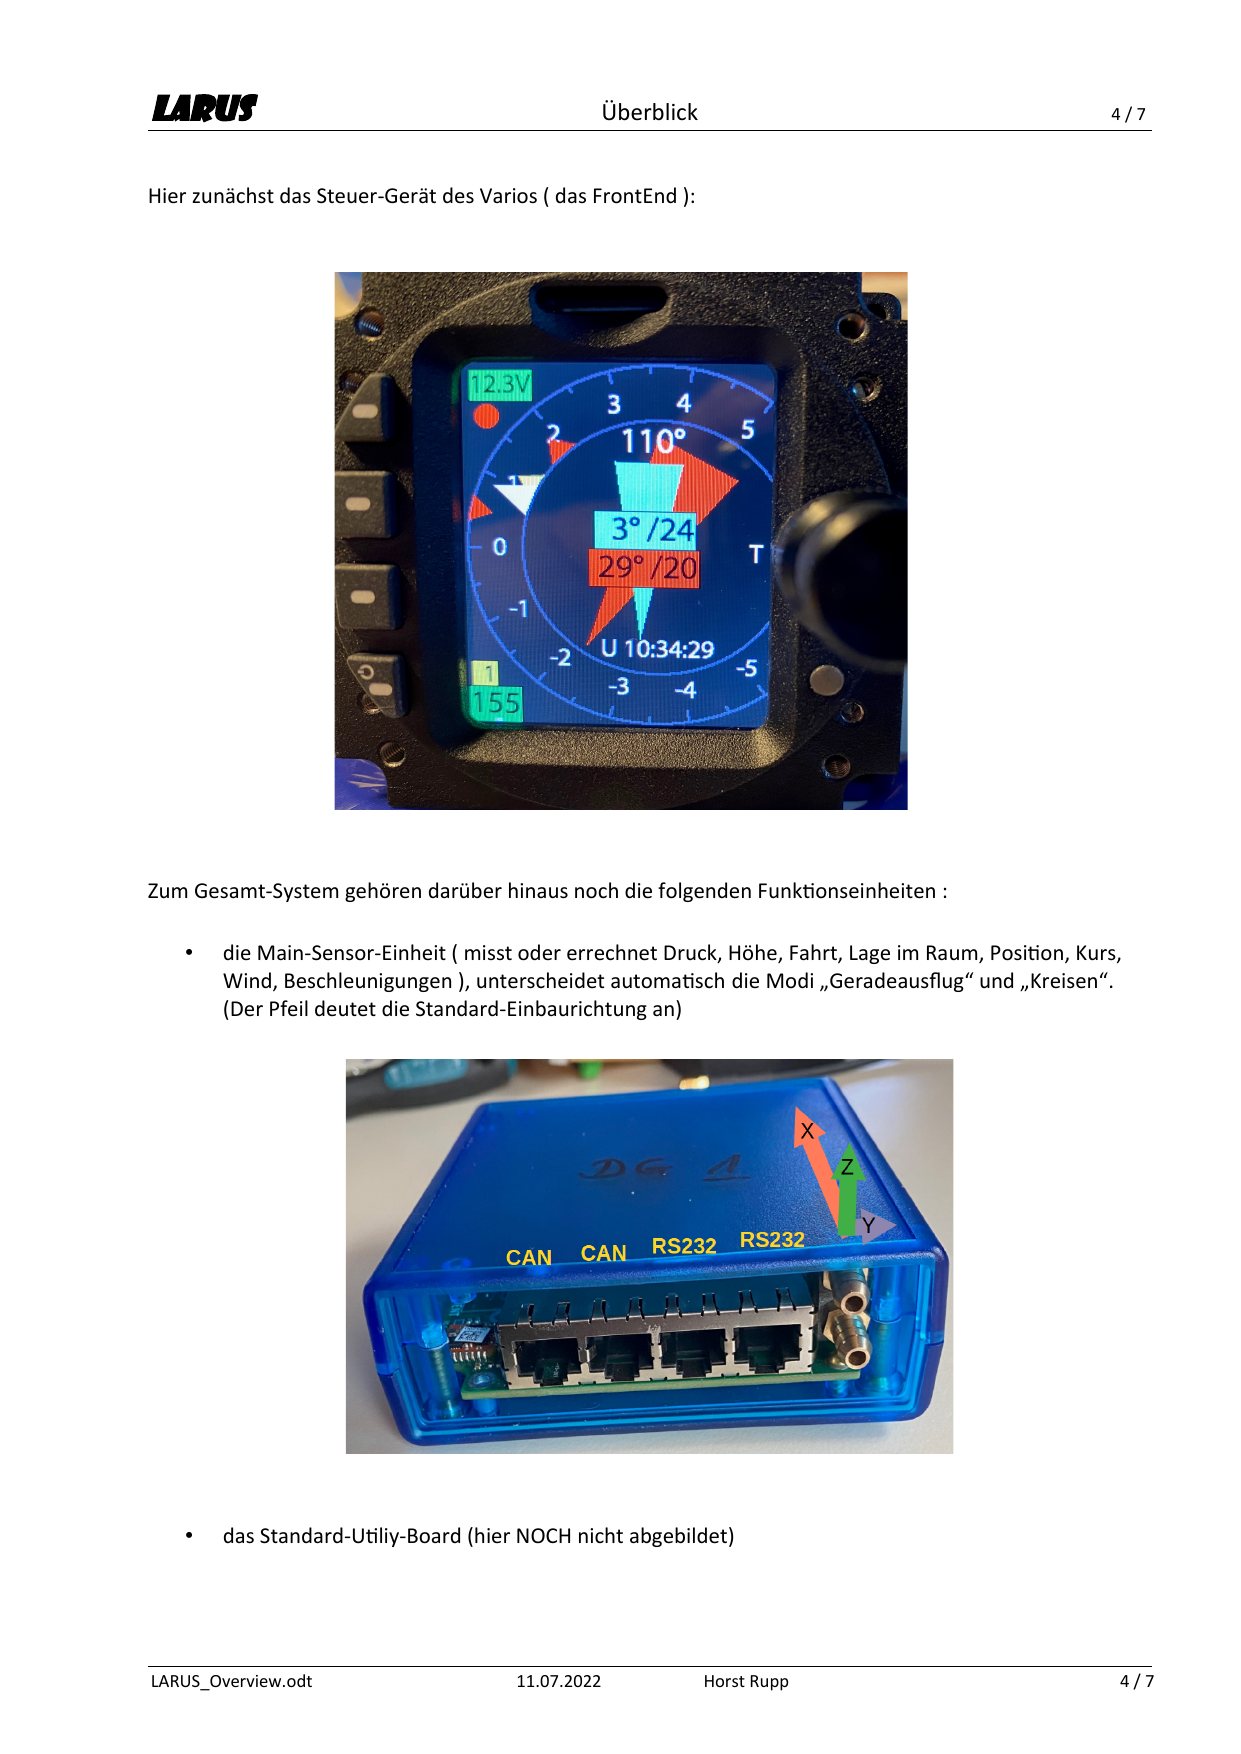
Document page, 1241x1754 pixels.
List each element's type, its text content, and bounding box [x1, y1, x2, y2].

list die Main-Sensor-Einheit ( misst oder errechnet Druck, Höhe, Fahrt, Lage im Raum, Position, Kurs, Wind, Beschleunigungen ), unterscheidet automatisch die Modi „Geradeausflug“ und „Kreisen“. (Der Pfeil deutet die Standard-Einbaurichtung an) [185, 938, 1152, 1022]
text Zum Gesamt-System gehören darüber hinaus noch die folgenden Funktionseinheiten : [148, 876, 1152, 932]
picture [334, 272, 908, 810]
list das Standard-Utiliy-Board (hier NOCH nicht abgebildet) [185, 1522, 1152, 1578]
text Hier zunächst das Steuer-Gerät des Varios ( das FrontEnd ): [148, 182, 1140, 209]
picture [345, 1059, 954, 1454]
